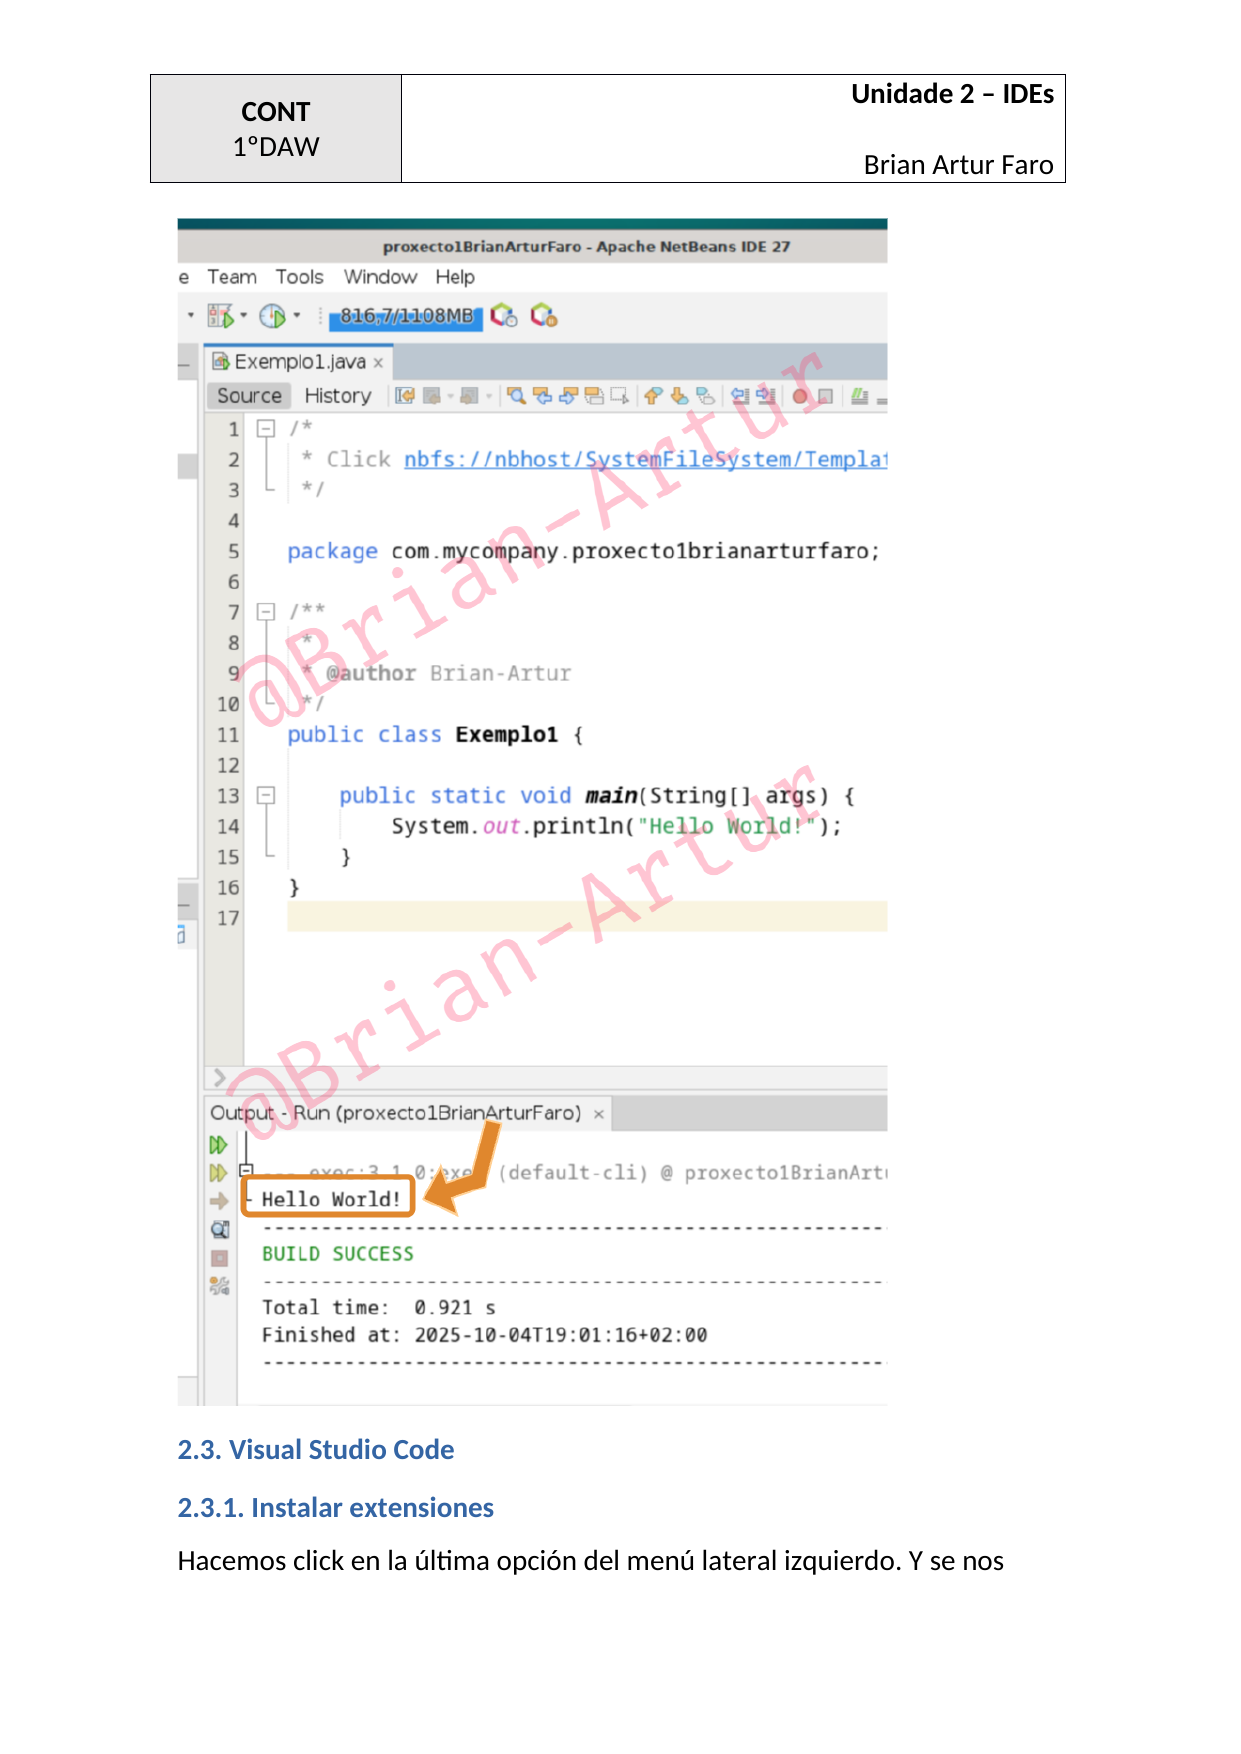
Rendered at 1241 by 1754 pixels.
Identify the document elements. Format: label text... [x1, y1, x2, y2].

text 2.3. Visual Studio Code [177, 1431, 1063, 1467]
text 2.3.1. Instalar extensiones [177, 1489, 1063, 1524]
picture [177, 218, 889, 1406]
text Hacemos click en la última opción del menú lateral izquierdo. Y se nos [177, 1542, 1063, 1578]
text [889, 218, 1063, 1405]
